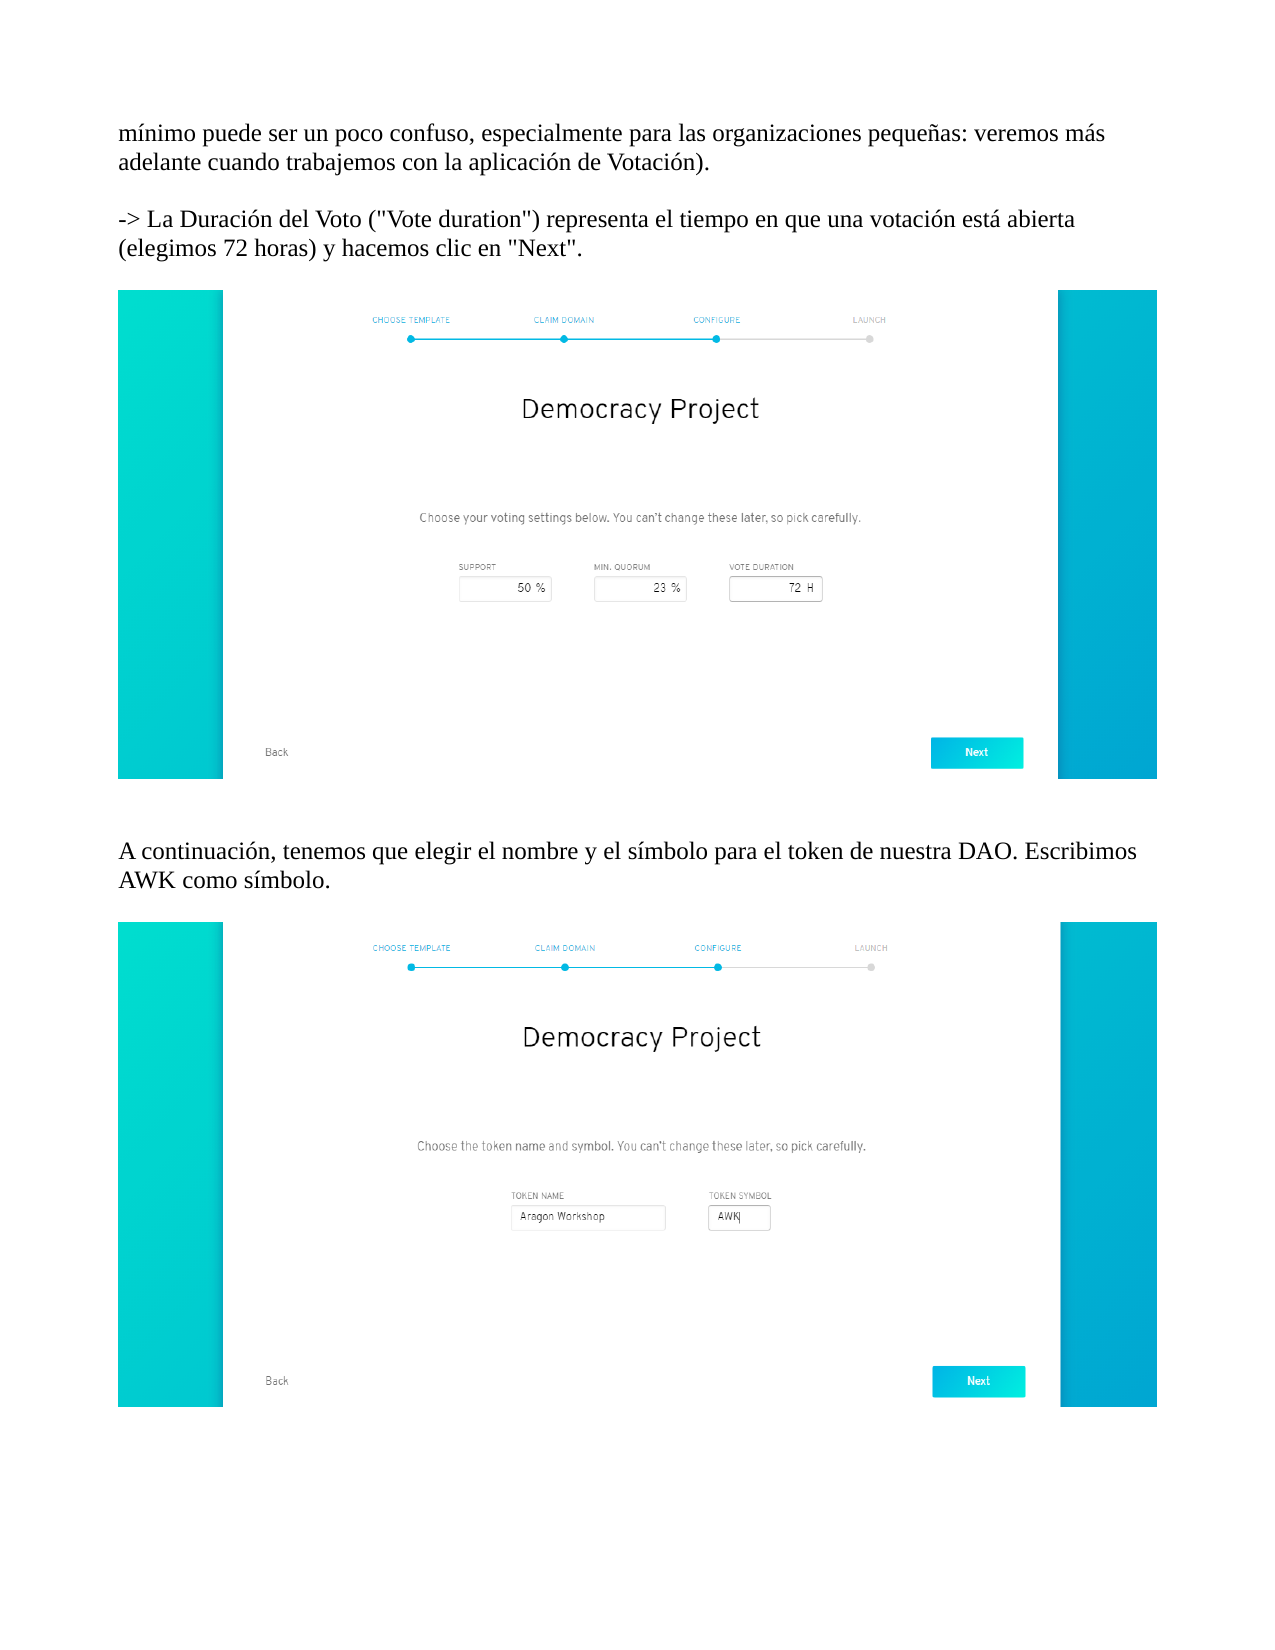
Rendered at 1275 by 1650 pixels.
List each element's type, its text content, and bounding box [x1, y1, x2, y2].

picture [118, 922, 1157, 1407]
text A continuación, tenemos que elegir el nombre y el símbolo para el token de nuestra DAO. Escribimos AWK como símbolo. [118, 836, 1157, 894]
picture [118, 290, 1157, 779]
text mínimo puede ser un poco confuso, especialmente para las organizaciones pequeñas: veremos más adelante cuando trabajemos con la aplicación de Votación). [118, 118, 1157, 176]
text -> La Duración del Voto ("Vote duration") representa el tiempo en que una votación está abierta (elegimos 72 horas) y hacemos clic en "Next". [118, 204, 1157, 262]
